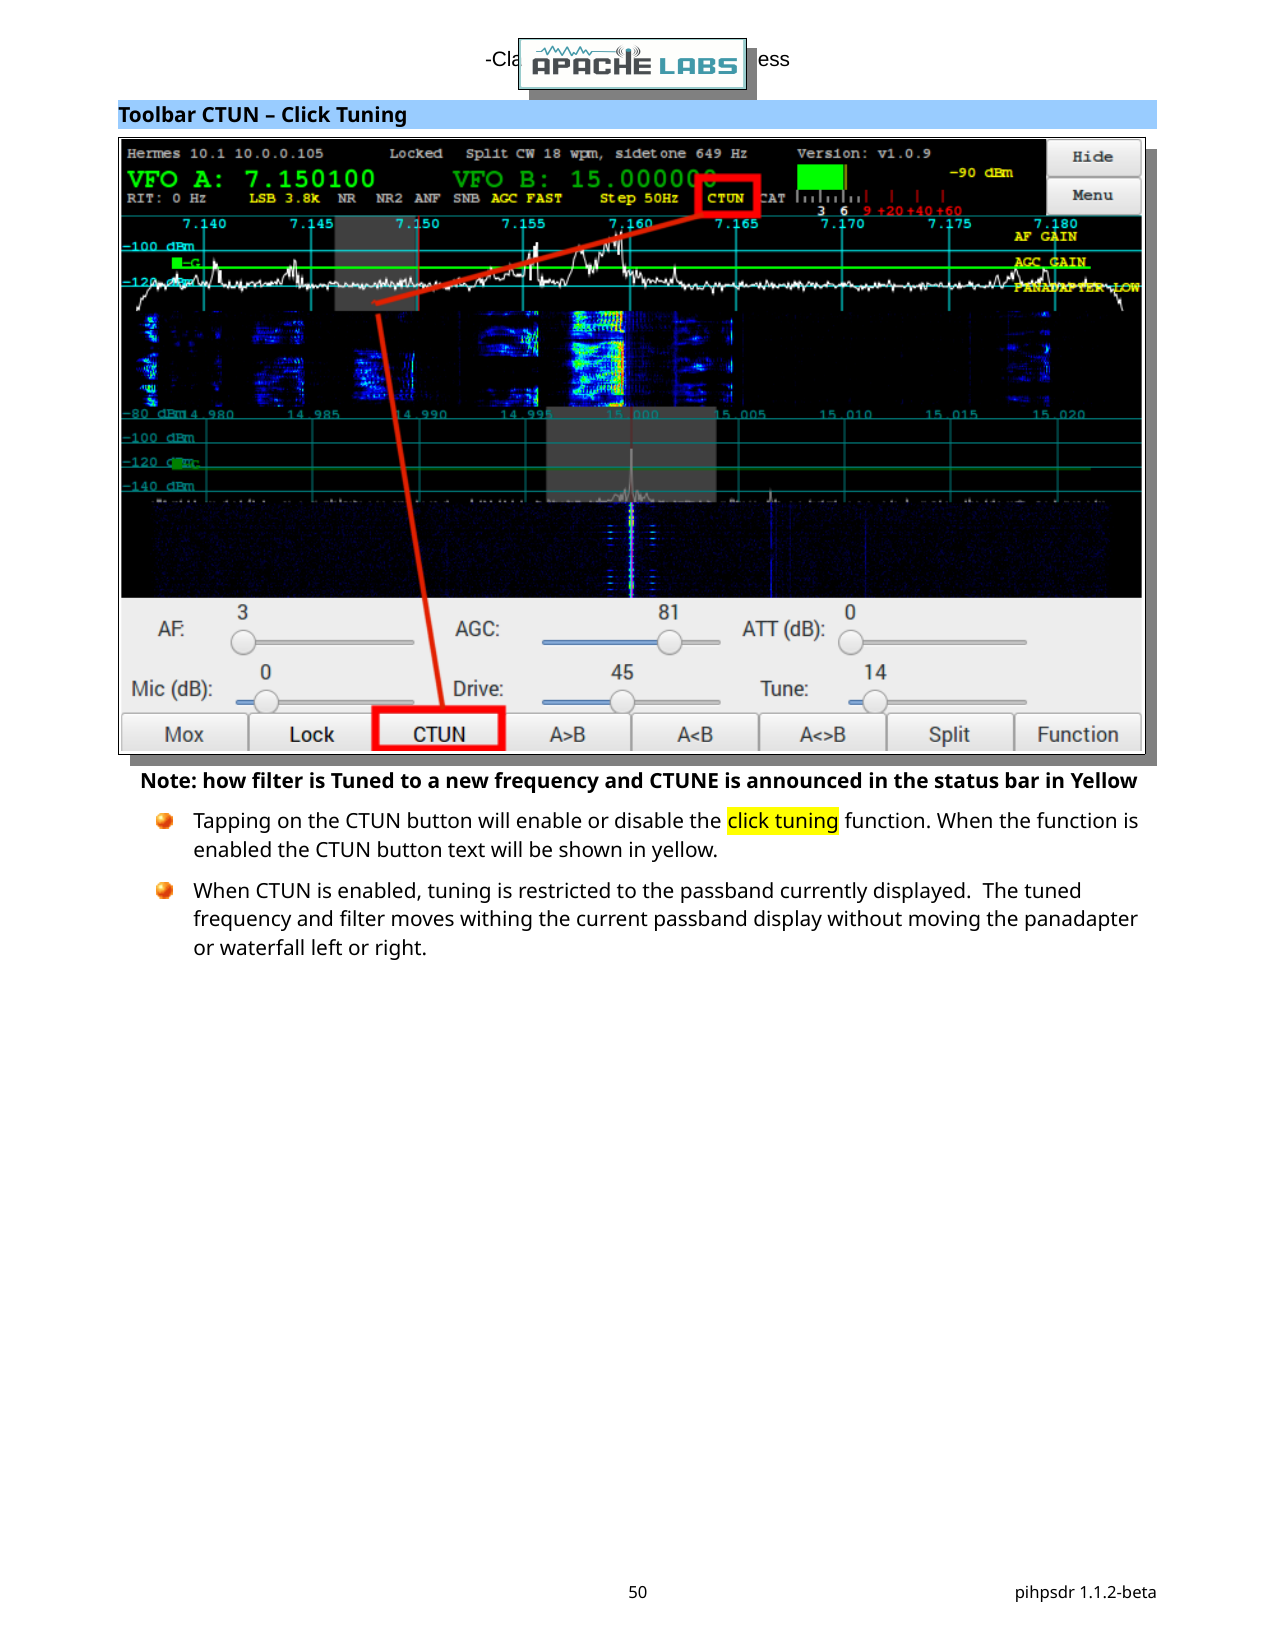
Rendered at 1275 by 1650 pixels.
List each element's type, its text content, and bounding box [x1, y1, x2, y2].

subtitle Toolbar CTUN – Click Tuning [118, 100, 1157, 129]
list When CTUN is enabled, tuning is restricted to the passband currently displayed. The tuned frequency and filter moves withing the current passband display without moving the panadapter or waterfall left or right. [156, 876, 1157, 961]
list Tapping on the CTUN button will enable or disable the click tuning function. When the function is enabled the CTUN button text will be shown in yellow. [156, 807, 1157, 863]
picture [156, 813, 173, 829]
text [118, 129, 1157, 149]
picture [121, 139, 1142, 751]
picture [521, 40, 744, 87]
picture [156, 882, 173, 899]
text Note: how filter is Tuned to a new frequency and CTUNE is announced in the status bar in Yellow [118, 755, 1157, 794]
